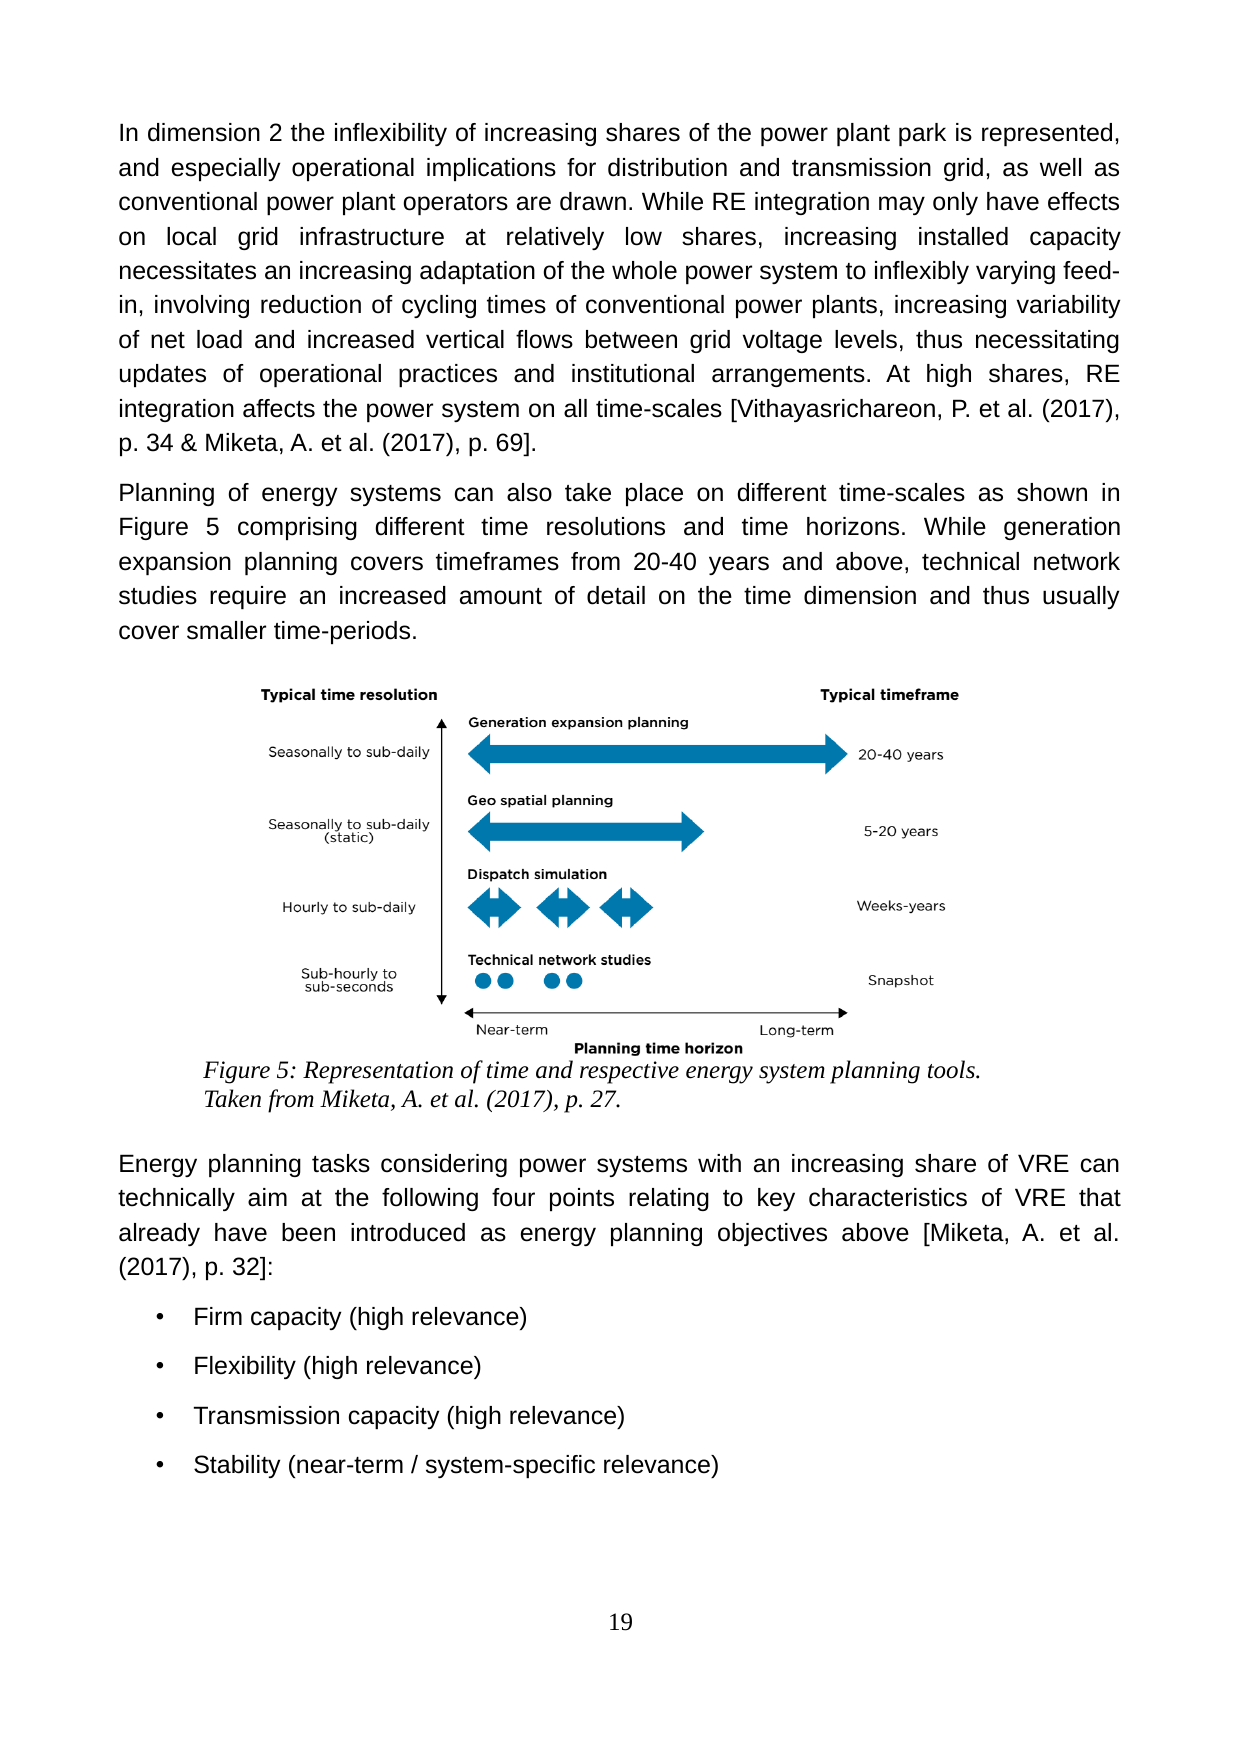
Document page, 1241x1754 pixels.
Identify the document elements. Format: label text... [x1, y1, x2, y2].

list Transmission capacity (high relevance) [156, 1401, 1122, 1429]
list Firm capacity (high relevance) [156, 1301, 1122, 1330]
text Planning of energy systems can also take place on different time-scales as shown in Figure 5 comprising different time resolutions and time horizons. While generation expansion planning covers timeframes from 20-40 years and above, technical network studies require an increased amount of detail on the time dimension and thus usually cover smaller time-periods. [118, 478, 1122, 644]
text Figure 5: Representation of time and respective energy system planning tools. Taken from Miketa, A. et al. (2017), p. 27. [203, 678, 1037, 1113]
picture [252, 677, 989, 1056]
text Energy planning tasks considering power systems with an increasing share of VRE can technically aim at the following four points relating to key characteristics of VRE that already have been introduced as energy planning objectives above [Miketa, A. et al. (2017), p. 32]: [118, 665, 1122, 1281]
list Stability (near-term / system-specific relevance) [156, 1450, 1122, 1479]
text In dimension 2 the inflexibility of increasing shares of the power plant park is represented, and especially operational implications for distribution and transmission grid, as well as conventional power plant operators are drawn. While RE integration may only have effects on local grid infrastructure at relatively low shares, increasing installed capacity necessitates an increasing adaptation of the whole power system to inflexibly varying feed-in, involving reduction of cycling times of conventional power plants, increasing variability of net load and increased vertical flows between grid voltage levels, thus necessitating updates of operational practices and institutional arrangements. At high shares, RE integration affects the power system on all time-scales [Vithayasrichareon, P. et al. (2017), p. 34 & Miketa, A. et al. (2017), p. 69]. [118, 118, 1122, 457]
list Flexibility (high relevance) [156, 1351, 1122, 1380]
